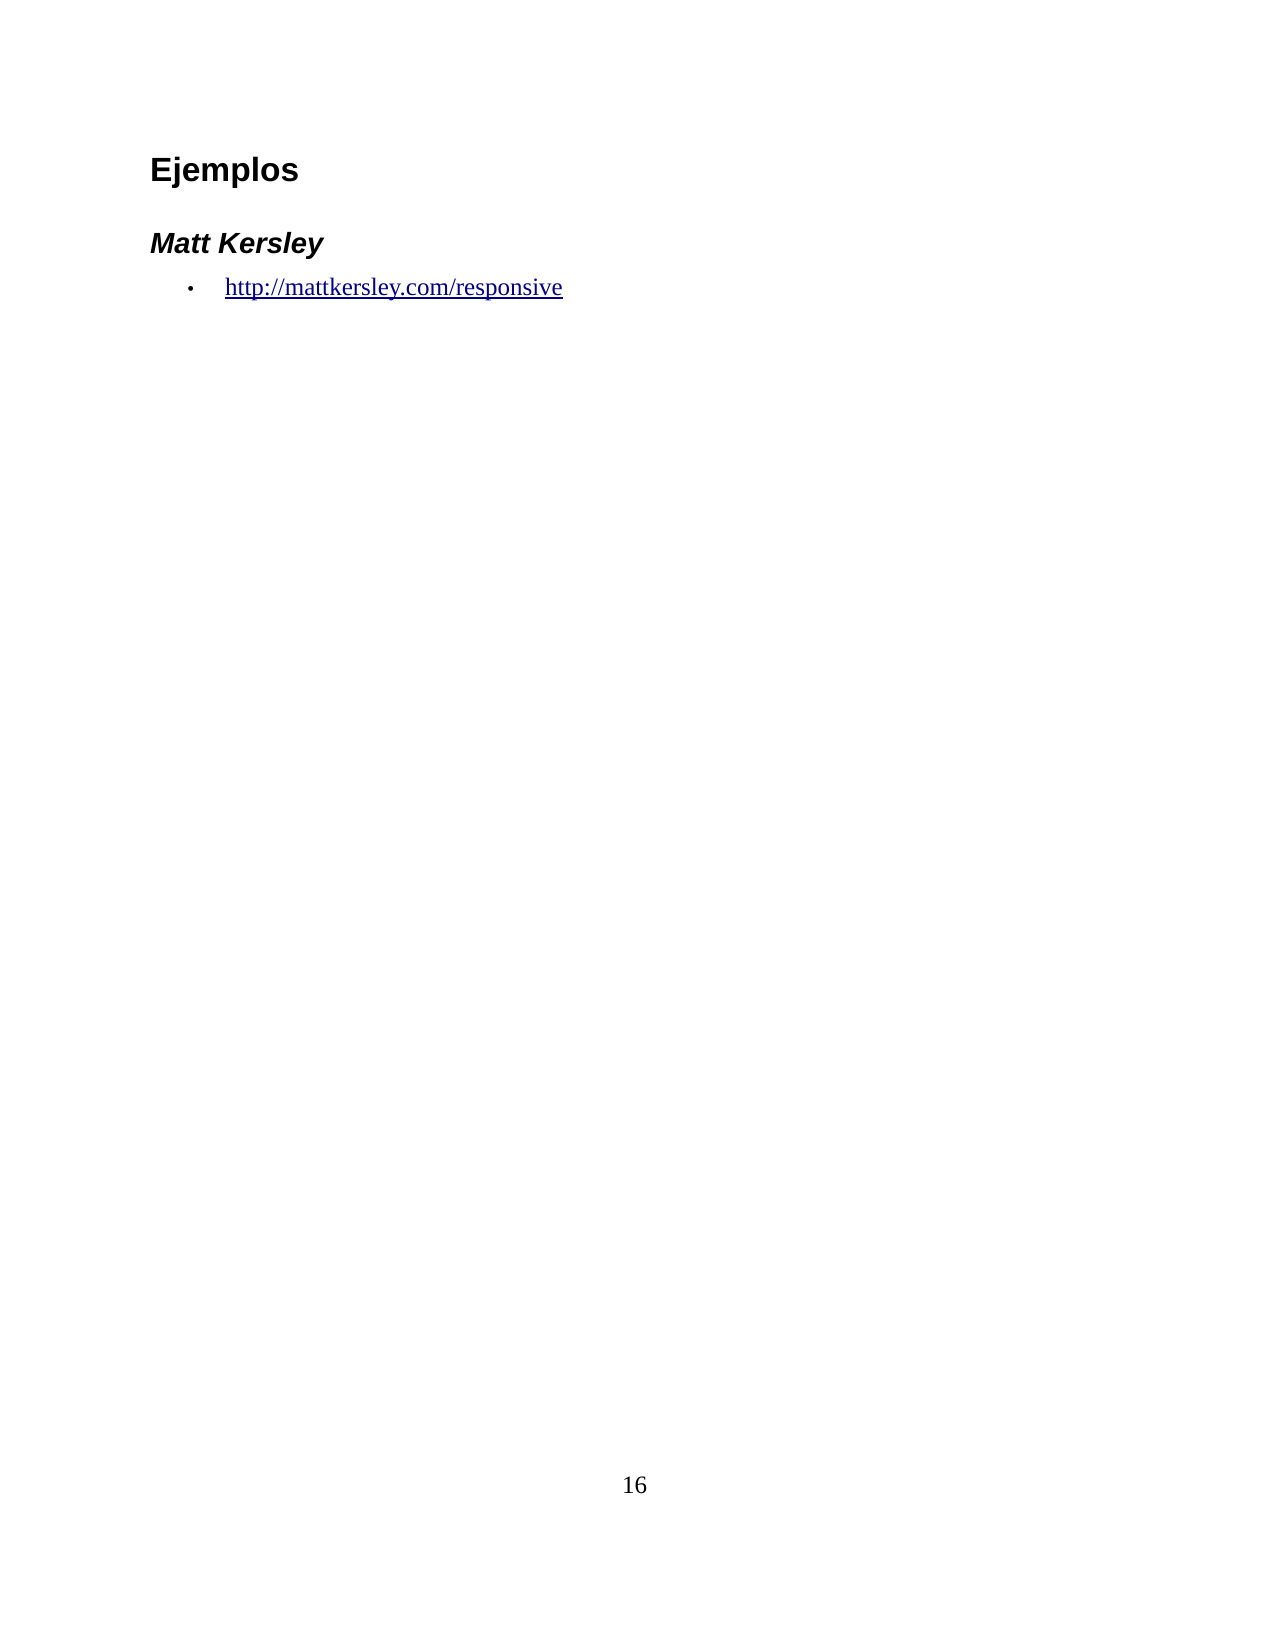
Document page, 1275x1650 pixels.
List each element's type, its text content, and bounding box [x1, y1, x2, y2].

subtitle Matt Kersley [150, 226, 1125, 260]
subtitle Ejemplos [150, 150, 1125, 189]
list http://mattkersley.com/responsive [187, 272, 1125, 301]
